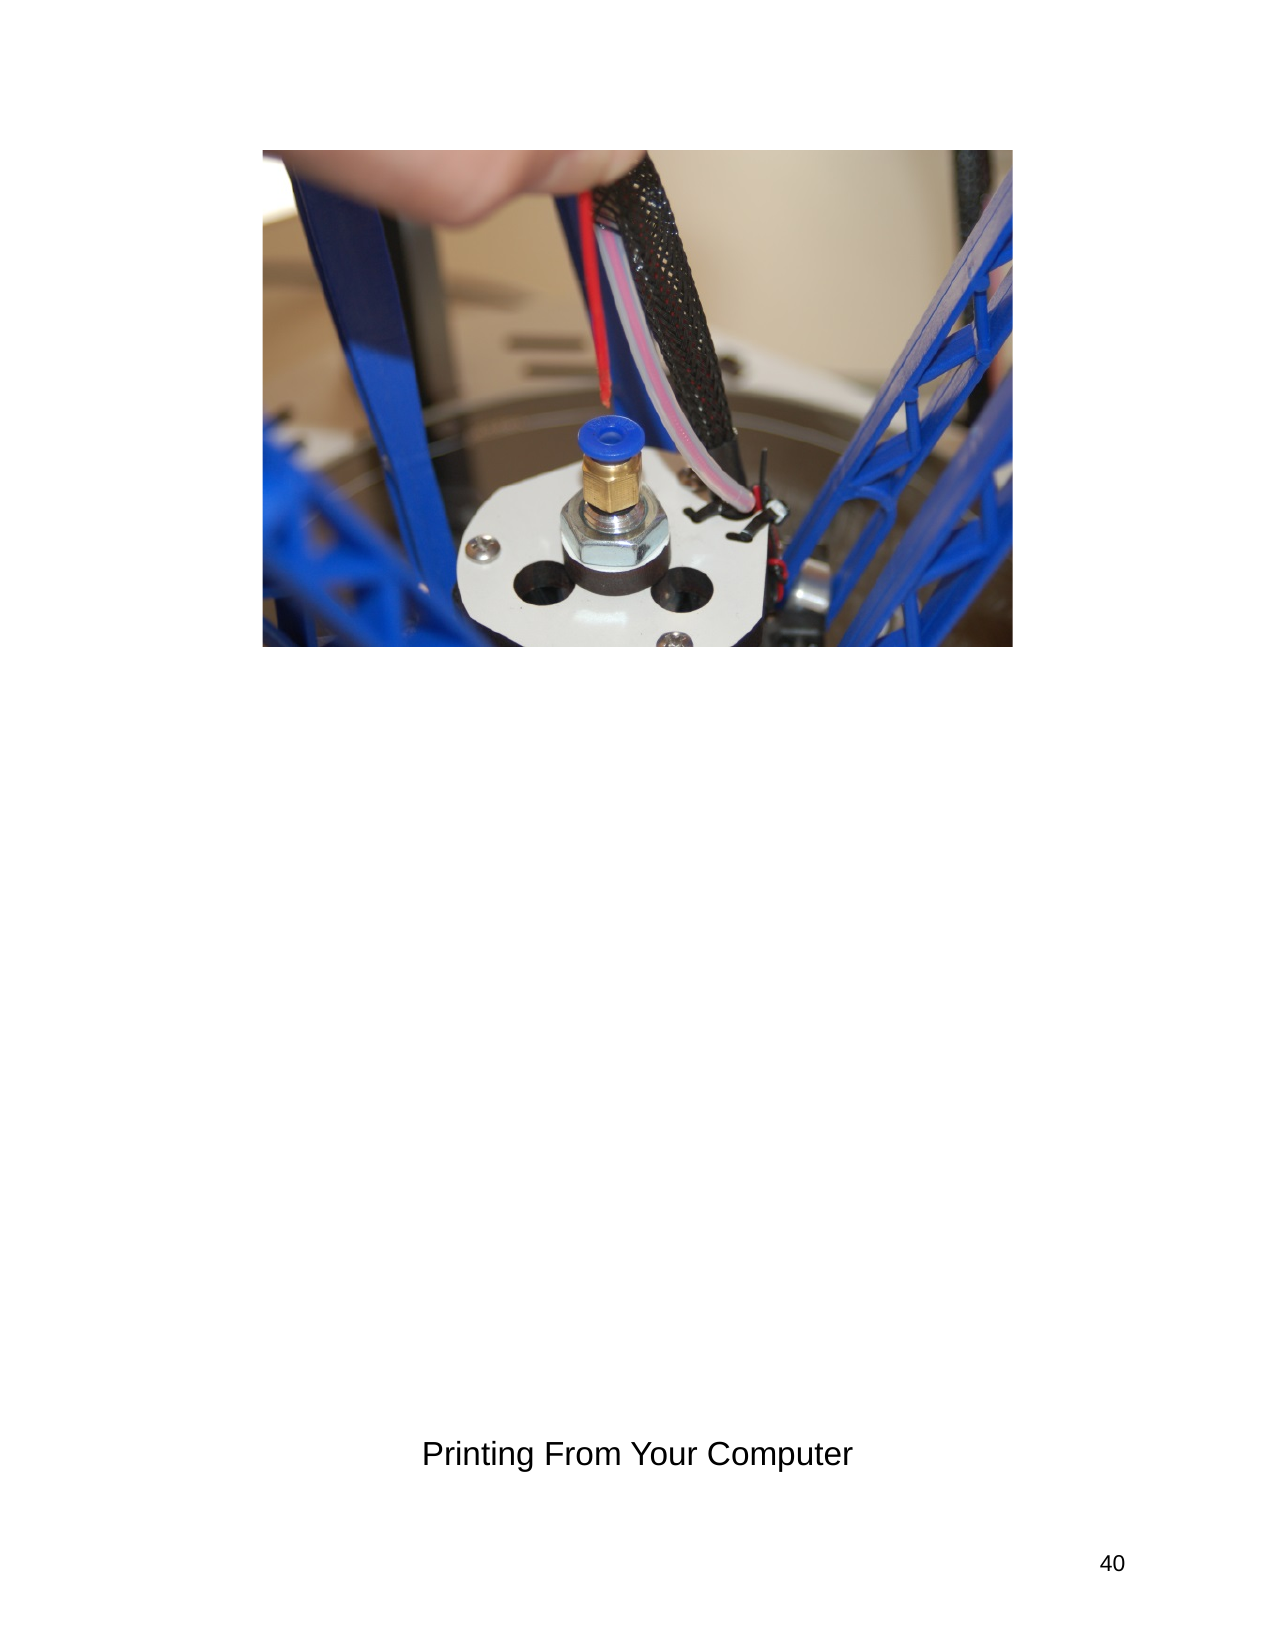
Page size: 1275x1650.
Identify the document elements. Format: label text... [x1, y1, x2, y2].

subtitle Printing From Your Computer [150, 1435, 1125, 1472]
picture [262, 150, 1013, 647]
